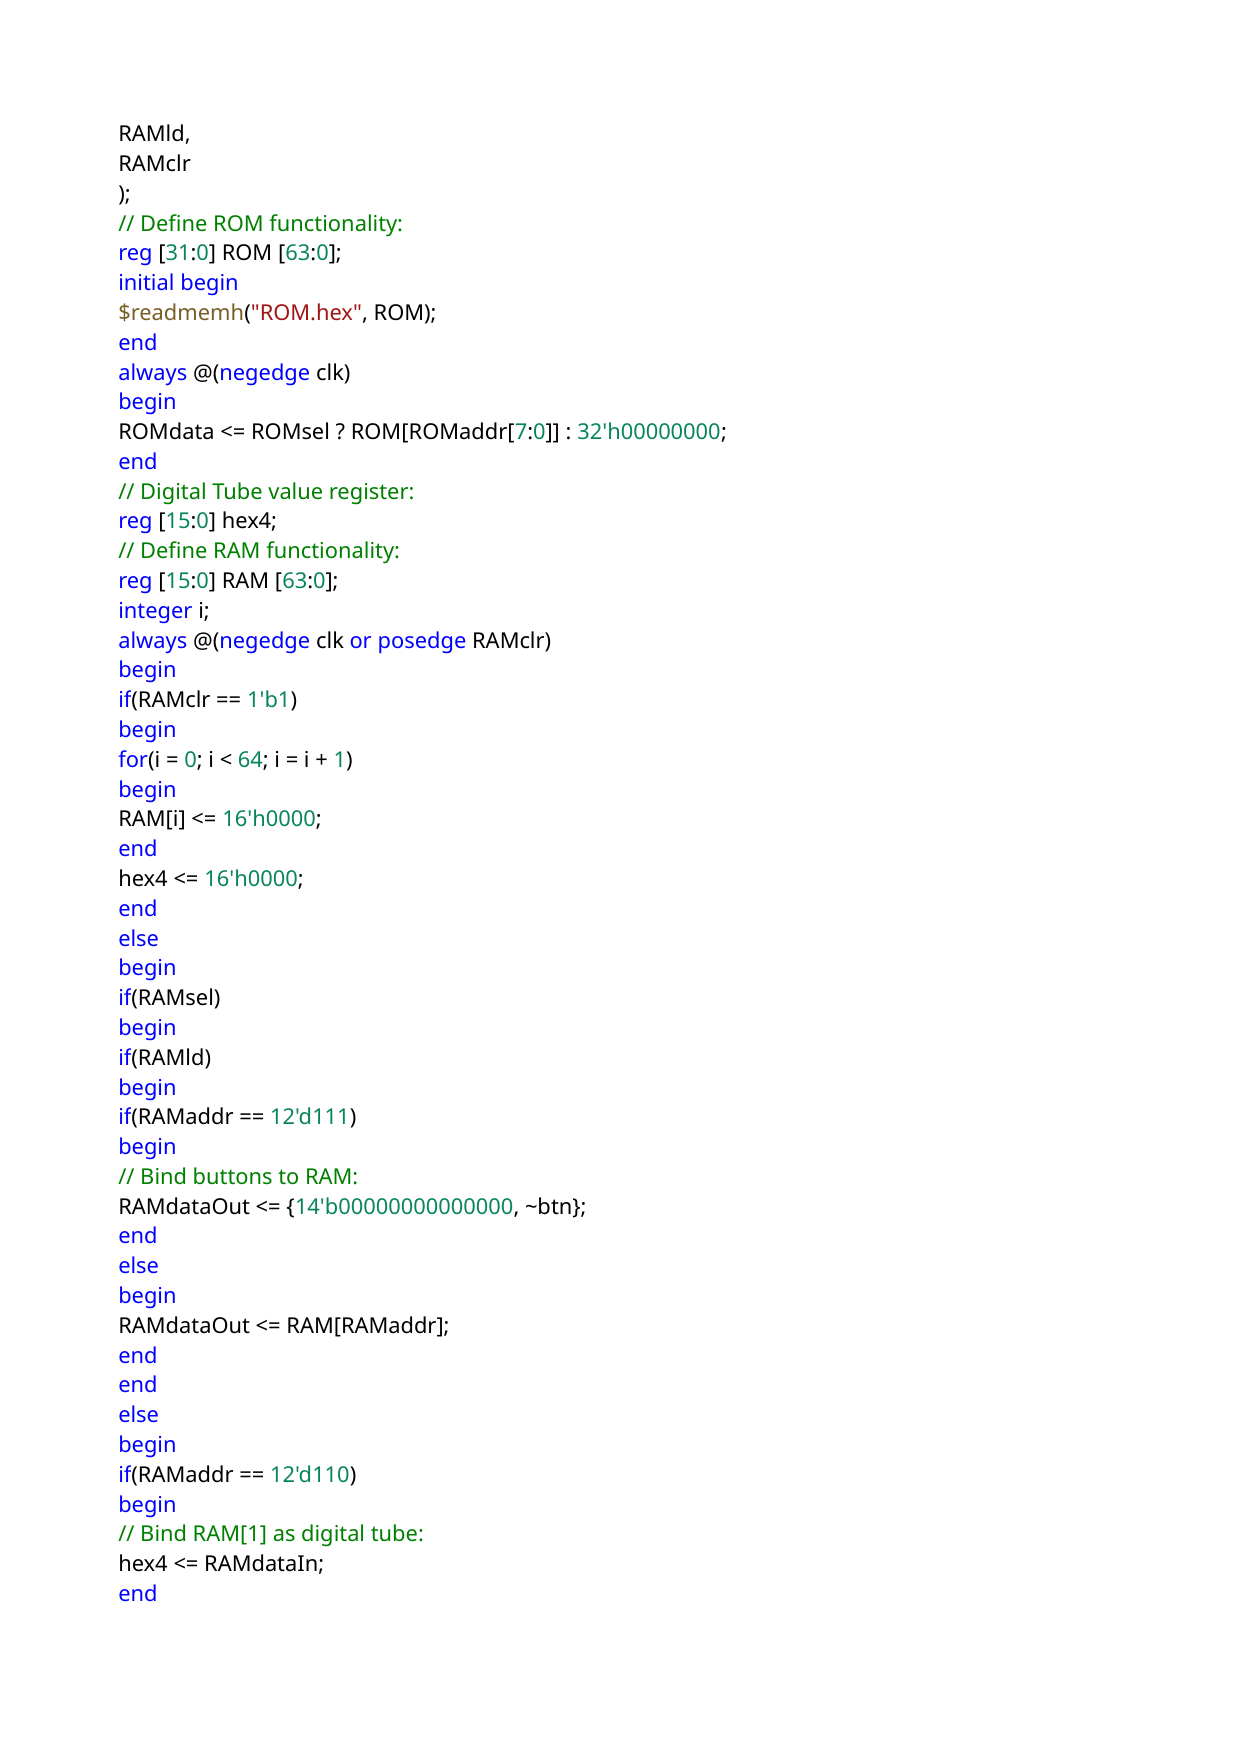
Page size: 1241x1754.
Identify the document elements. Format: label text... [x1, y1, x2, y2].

text begin [118, 1012, 1122, 1042]
text end [118, 1220, 1122, 1250]
text begin [118, 386, 1122, 416]
text for(i = 0; i < 64; i = i + 1) [118, 744, 1122, 773]
text begin [118, 1071, 1122, 1101]
text end [118, 1369, 1122, 1399]
text reg [15:0] RAM [63:0]; [118, 565, 1122, 595]
text reg [15:0] hex4; [118, 505, 1122, 535]
text begin [118, 1280, 1122, 1310]
text ); [118, 178, 1122, 207]
text end [118, 833, 1122, 863]
text // Bind buttons to RAM: [118, 1161, 1122, 1191]
text $readmemh("ROM.hex", ROM); [118, 297, 1122, 327]
text begin [118, 714, 1122, 744]
text begin [118, 773, 1122, 803]
text // Digital Tube value register: [118, 476, 1122, 505]
text hex4 <= 16'h0000; [118, 863, 1122, 893]
text if(RAMsel) [118, 982, 1122, 1012]
text if(RAMaddr == 12'd111) [118, 1101, 1122, 1131]
text ROMdata <= ROMsel ? ROM[ROMaddr[7:0]] : 32'h00000000; [118, 416, 1122, 446]
text begin [118, 1131, 1122, 1161]
text RAMld, [118, 118, 1122, 148]
text end [118, 327, 1122, 356]
text end [118, 893, 1122, 922]
text if(RAMaddr == 12'd110) [118, 1459, 1122, 1488]
text else [118, 1250, 1122, 1280]
text end [118, 1339, 1122, 1369]
text RAMdataOut <= RAM[RAMaddr]; [118, 1310, 1122, 1339]
text // Define ROM functionality: [118, 207, 1122, 237]
text initial begin [118, 267, 1122, 297]
text integer i; [118, 595, 1122, 624]
text // Bind RAM[1] as digital tube: [118, 1518, 1122, 1548]
text RAM[i] <= 16'h0000; [118, 803, 1122, 833]
text always @(negedge clk) [118, 356, 1122, 386]
text begin [118, 654, 1122, 684]
text else [118, 1399, 1122, 1429]
text // Define RAM functionality: [118, 535, 1122, 565]
text always @(negedge clk or posedge RAMclr) [118, 624, 1122, 654]
text begin [118, 952, 1122, 982]
text RAMdataOut <= {14'b00000000000000, ~btn}; [118, 1191, 1122, 1220]
text end [118, 1578, 1122, 1608]
text RAMclr [118, 148, 1122, 178]
text end [118, 446, 1122, 476]
text else [118, 922, 1122, 952]
text begin [118, 1488, 1122, 1518]
text hex4 <= RAMdataIn; [118, 1548, 1122, 1578]
text reg [31:0] ROM [63:0]; [118, 237, 1122, 267]
text if(RAMld) [118, 1042, 1122, 1071]
text if(RAMclr == 1'b1) [118, 684, 1122, 714]
text begin [118, 1429, 1122, 1459]
